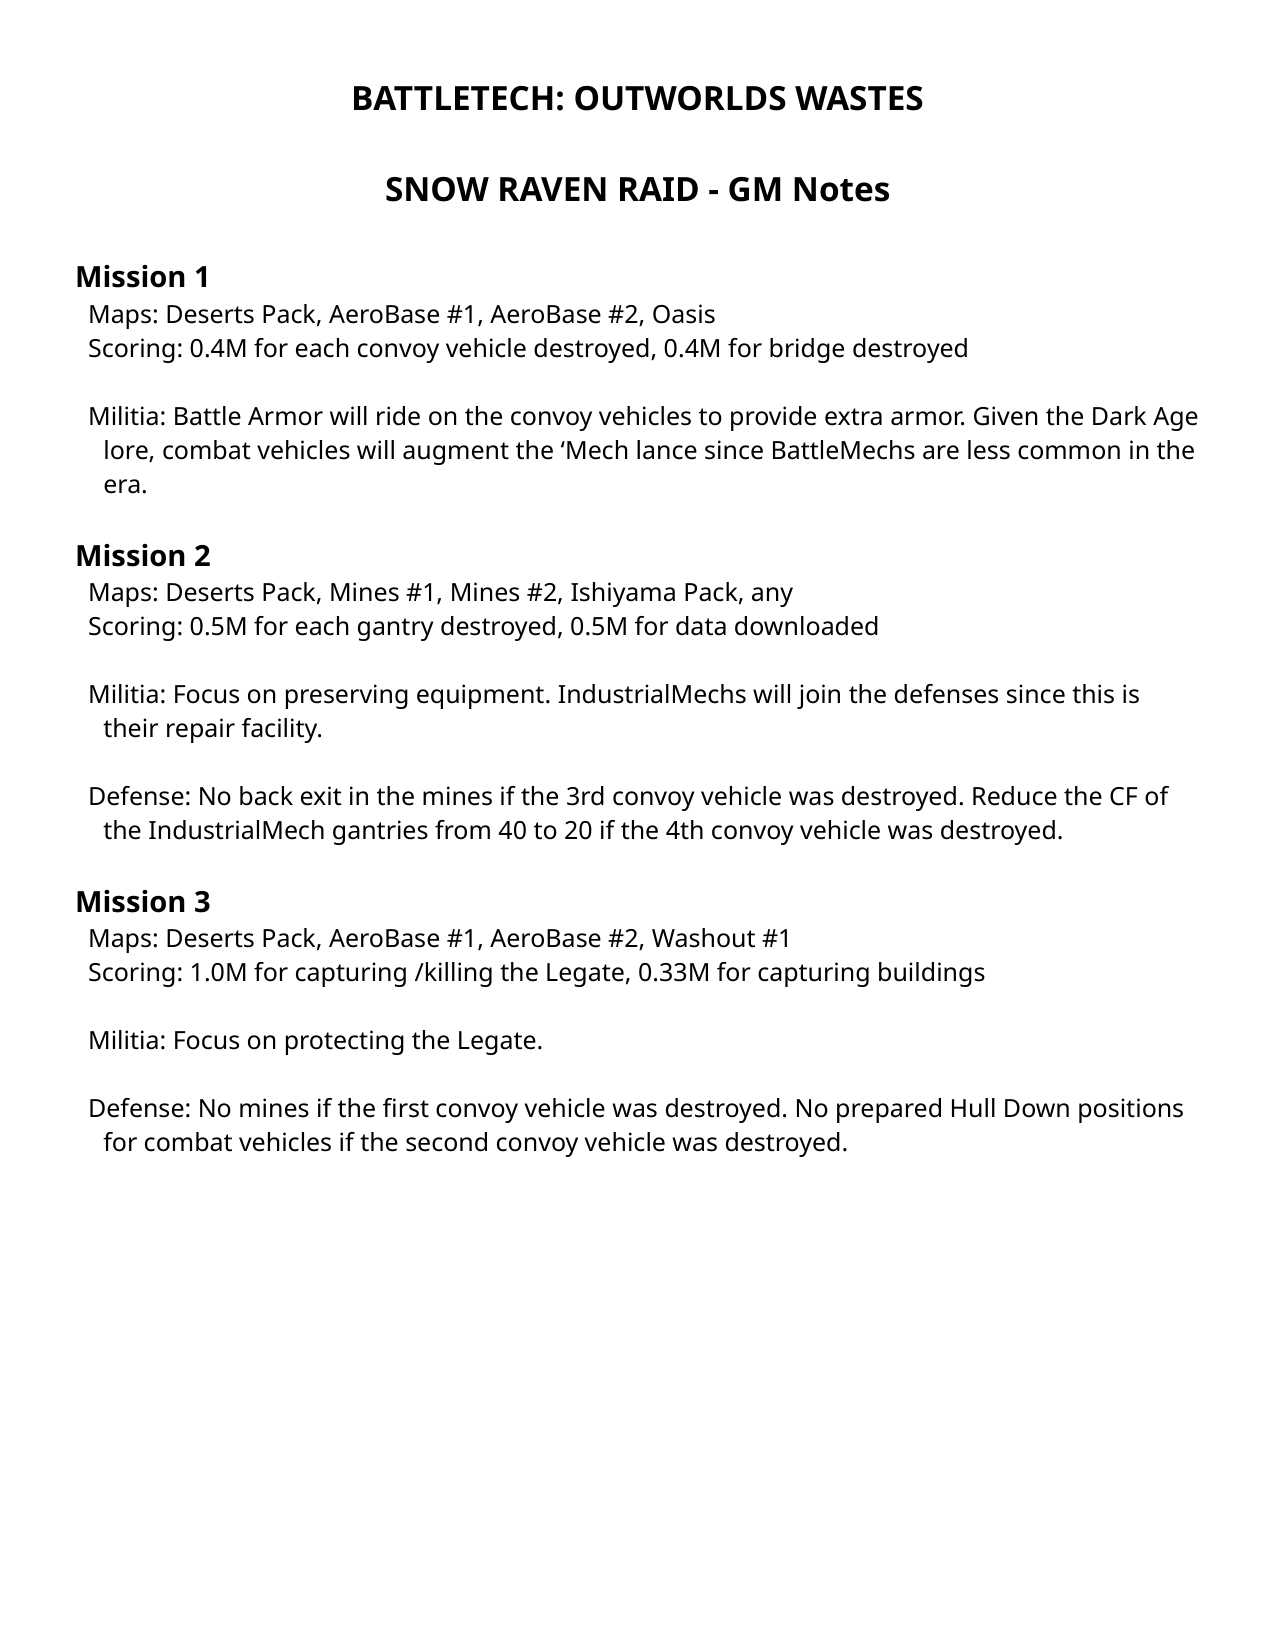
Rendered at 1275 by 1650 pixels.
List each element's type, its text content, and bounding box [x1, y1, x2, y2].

subtitle SNOW RAVEN RAID - GM Notes [75, 120, 1200, 211]
text Scoring: 0.5M for each gantry destroyed, 0.5M for data downloaded [75, 608, 1200, 643]
text Maps: Deserts Pack, AeroBase #1, AeroBase #2, Oasis [75, 296, 1200, 330]
text Militia: Focus on protecting the Legate. [75, 1023, 1200, 1057]
subtitle Mission 1 [75, 257, 1200, 296]
text Defense: No back exit in the mines if the 3rd convoy vehicle was destroyed. Reduce the CF of the IndustrialMech gantries from 40 to 20 if the 4th convoy vehicle was destroyed. [75, 779, 1200, 847]
text Militia: Focus on preserving equipment. IndustrialMechs will join the defenses since this is their repair facility. [75, 677, 1200, 745]
text Maps: Deserts Pack, AeroBase #1, AeroBase #2, Washout #1 [75, 921, 1200, 955]
text Militia: Battle Armor will ride on the convoy vehicles to provide extra armor. Given the Dark Age lore, combat vehicles will augment the ‘Mech lance since BattleMechs are less common in the era. [75, 398, 1200, 501]
subtitle Mission 2 [75, 535, 1200, 574]
text Defense: No mines if the first convoy vehicle was destroyed. No prepared Hull Down positions for combat vehicles if the second convoy vehicle was destroyed. [75, 1091, 1200, 1159]
text Maps: Deserts Pack, Mines #1, Mines #2, Ishiyama Pack, any [75, 574, 1200, 608]
text Scoring: 0.4M for each convoy vehicle destroyed, 0.4M for bridge destroyed [75, 330, 1200, 364]
text BATTLETECH: OUTWORLDS WASTES [75, 75, 1200, 120]
subtitle Mission 3 [75, 881, 1200, 921]
text Scoring: 1.0M for capturing /killing the Legate, 0.33M for capturing buildings [75, 955, 1200, 989]
